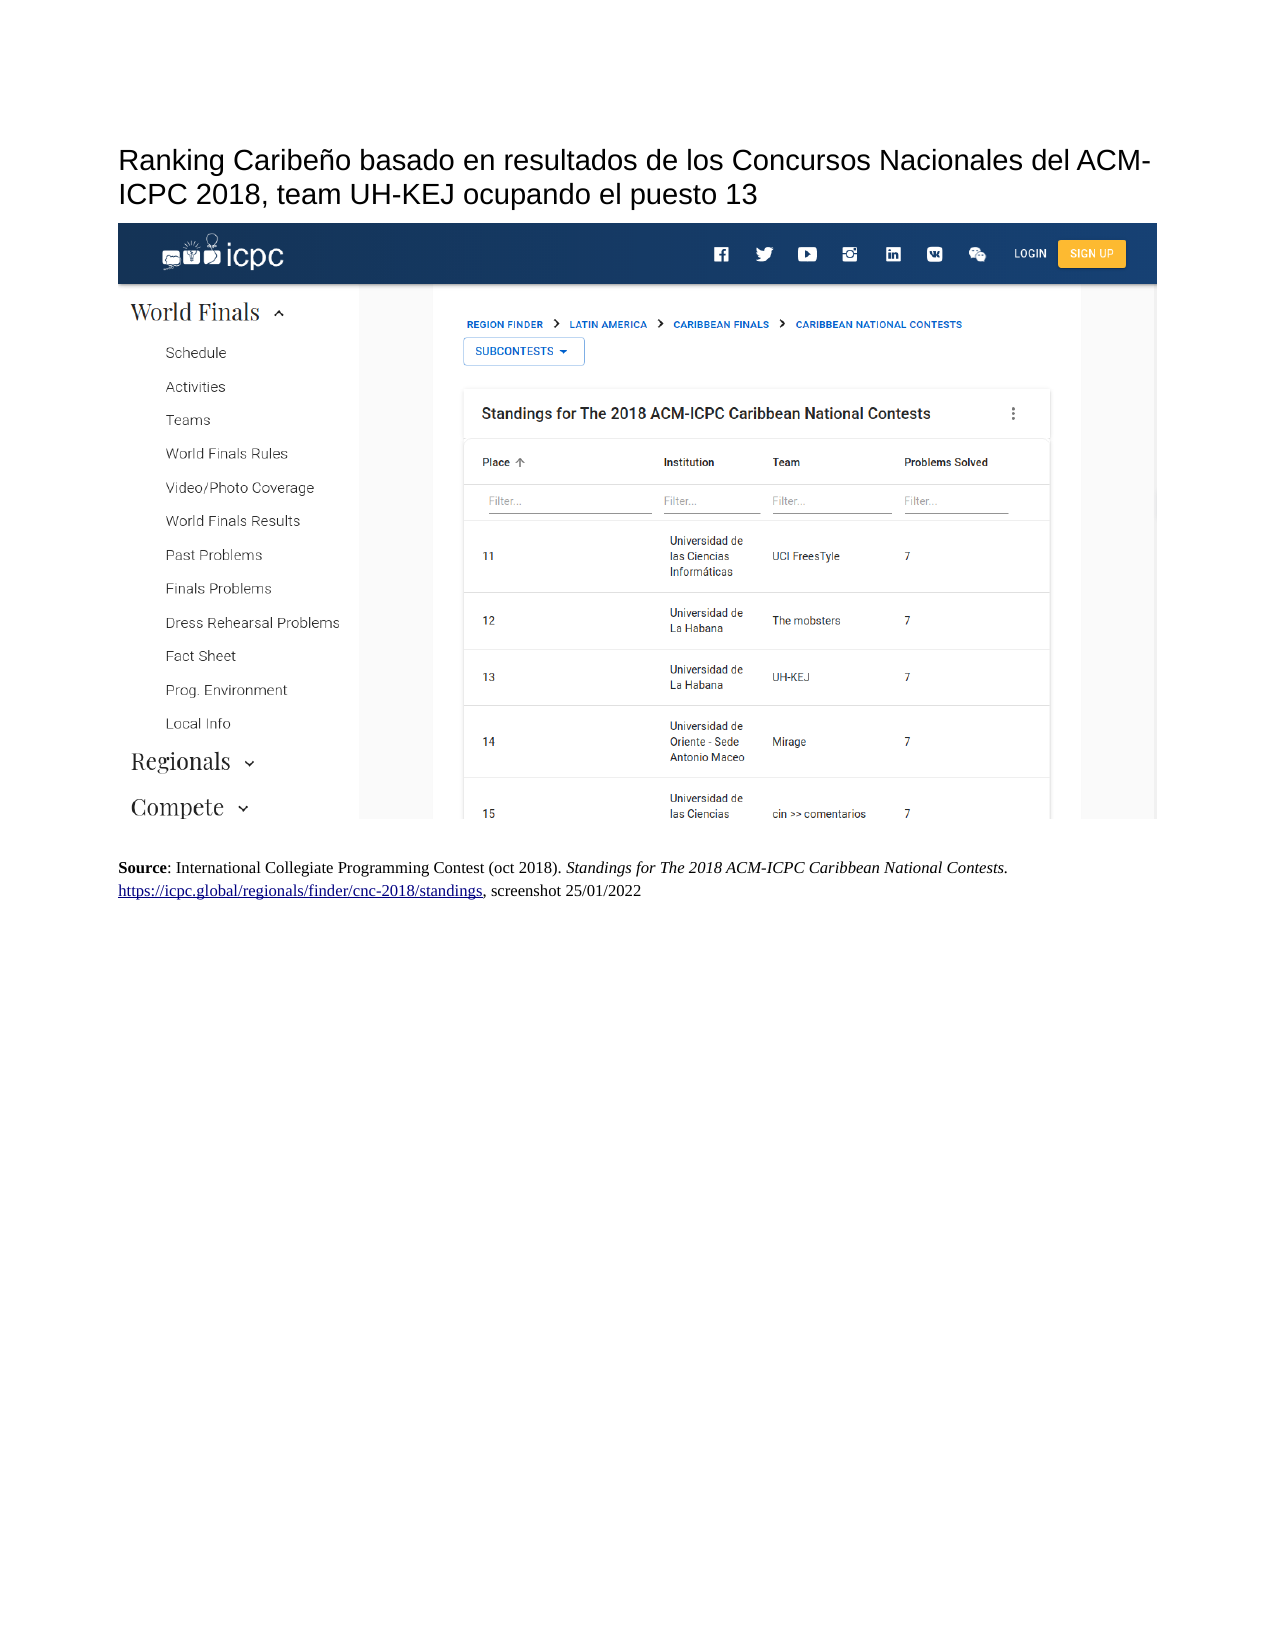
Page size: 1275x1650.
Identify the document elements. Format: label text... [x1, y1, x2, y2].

picture [118, 223, 1157, 819]
text Source: International Collegiate Programming Contest (oct 2018). Standings for The 2018 ACM-ICPC Caribbean National Contests. https://icpc.global/regionals/finder/cnc-2018/standings, screenshot 25/01/2022 [118, 858, 1157, 899]
subtitle Ranking Caribeño basado en resultados de los Concursos Nacionales del ACM-ICPC 2018, team UH-KEJ ocupando el puesto 13 [118, 143, 1157, 210]
